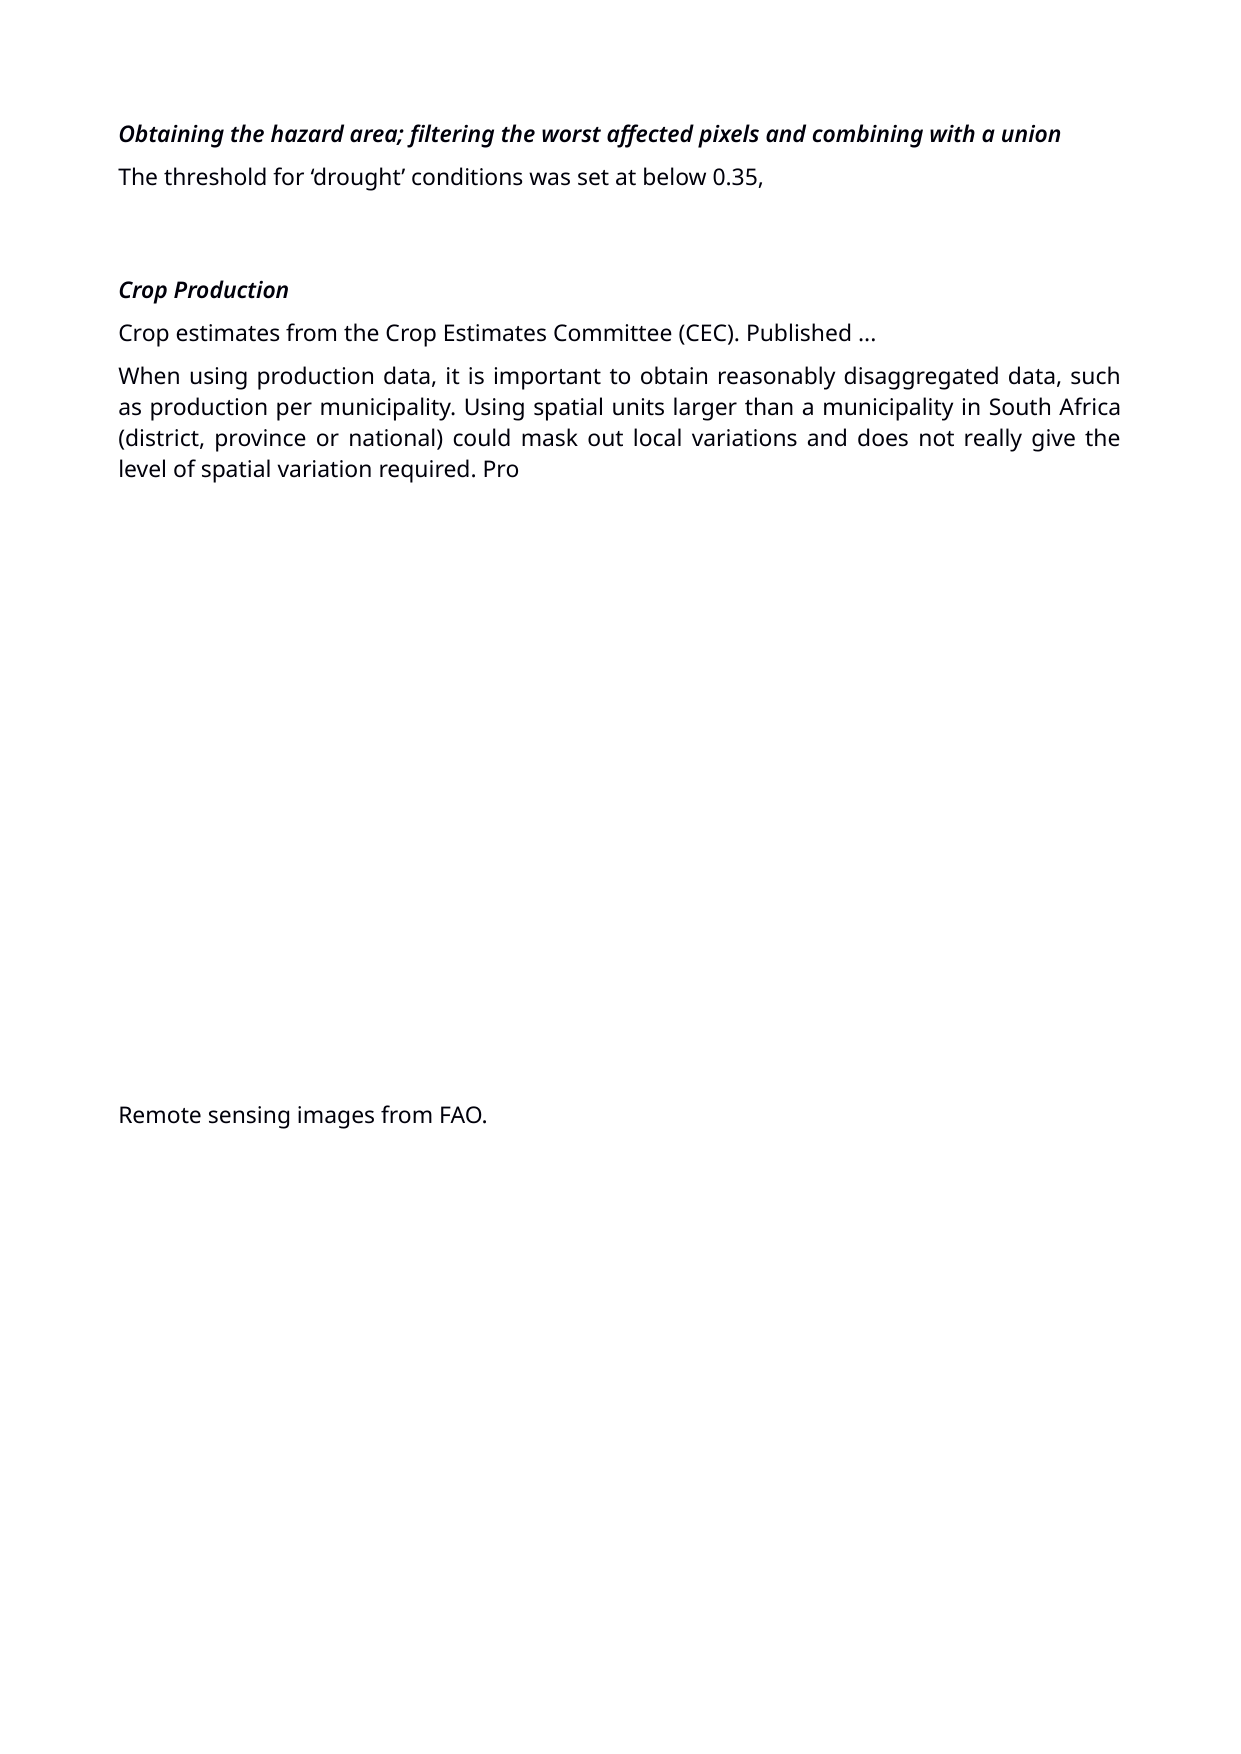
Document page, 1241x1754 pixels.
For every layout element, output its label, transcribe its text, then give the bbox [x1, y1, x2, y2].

subtitle Obtaining the hazard area; filtering the worst affected pixels and combining with a union [118, 118, 1122, 149]
text Crop estimates from the Crop Estimates Committee (CEC). Published ... [118, 317, 1122, 348]
text The threshold for ‘drought’ conditions was set at below 0.35, [118, 161, 1122, 192]
subtitle Crop Production [118, 274, 1122, 305]
text Remote sensing images from FAO. [118, 1099, 1122, 1130]
text When using production data, it is important to obtain reasonably disaggregated data, such as production per municipality. Using spatial units larger than a municipality in South Africa (district, province or national) could mask out local variations and does not really give the level of spatial variation required. Pro [118, 360, 1122, 485]
